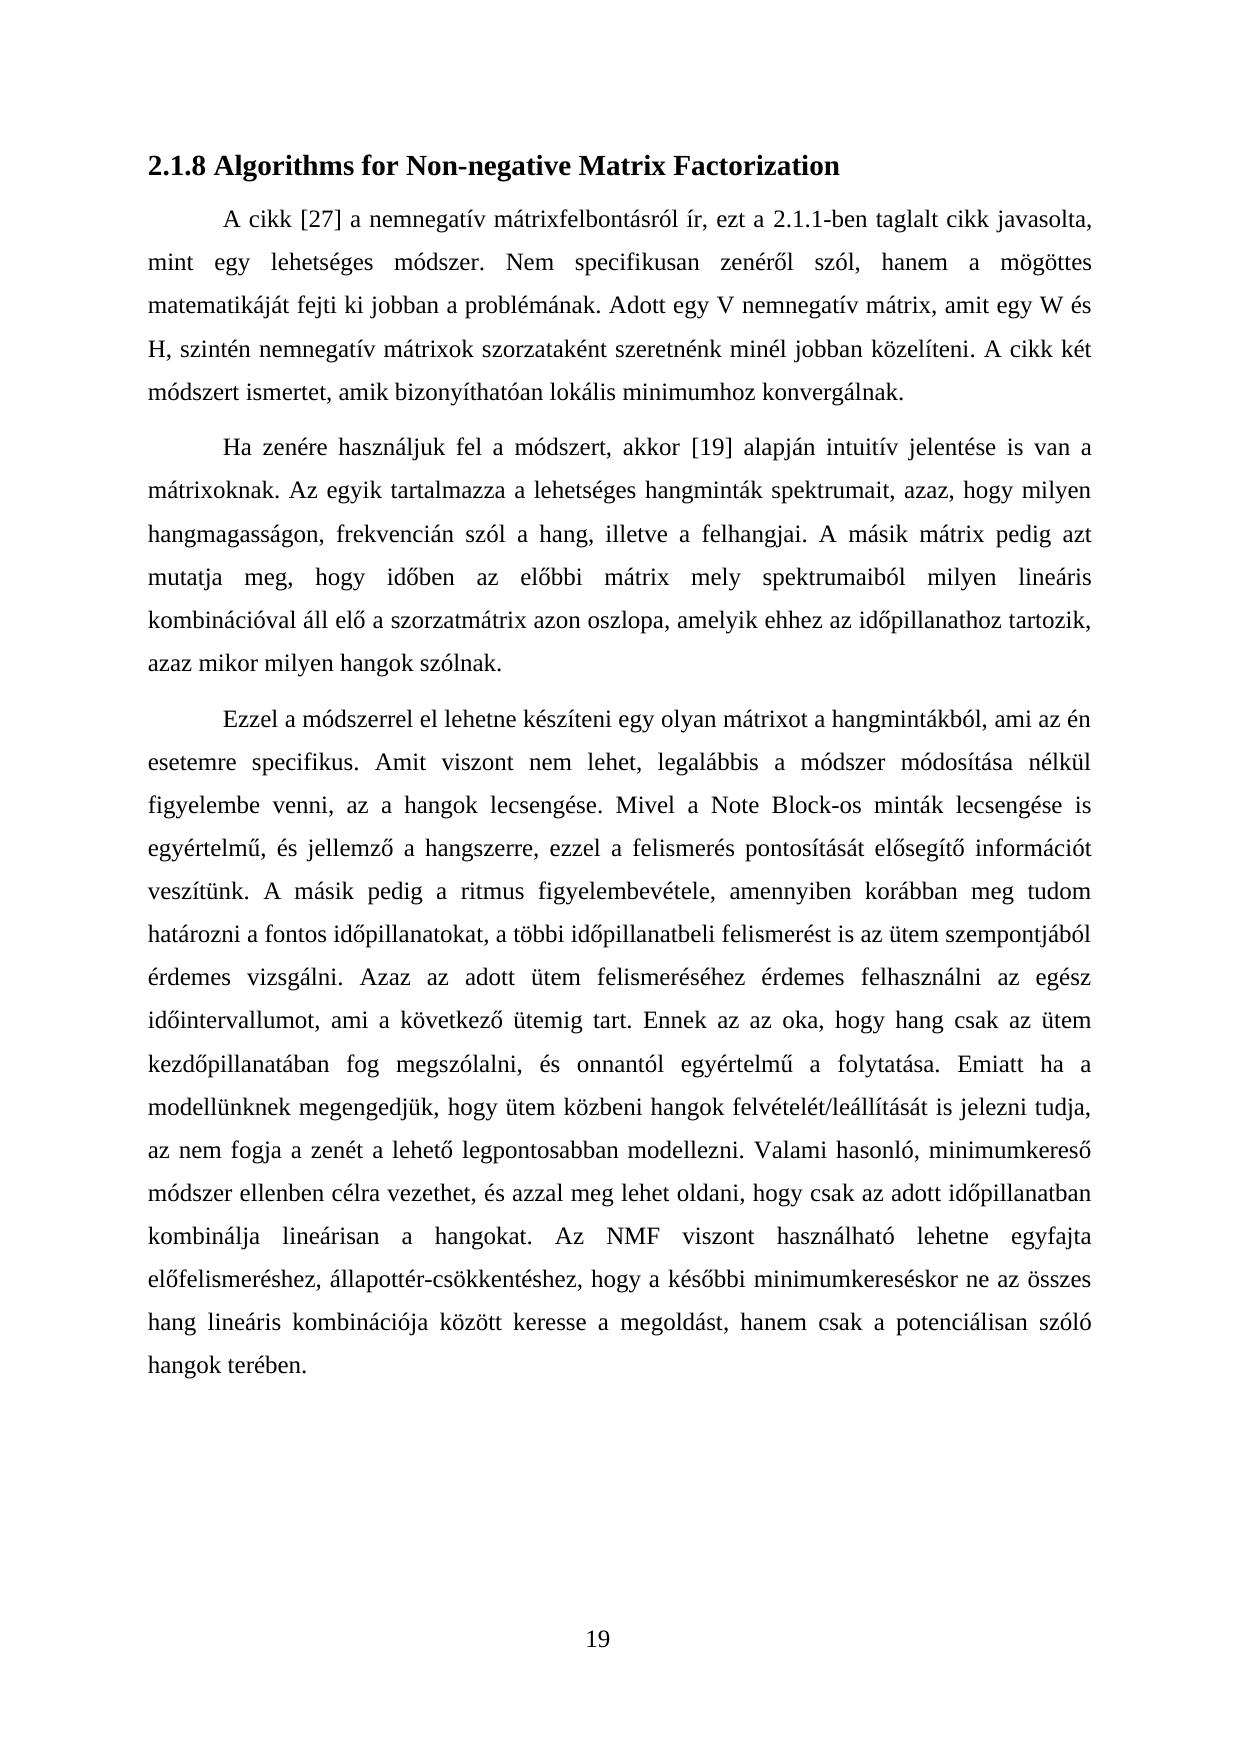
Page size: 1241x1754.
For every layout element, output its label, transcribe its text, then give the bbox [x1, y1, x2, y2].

subtitle Algorithms for Non-negative Matrix Factorization [148, 148, 1092, 181]
text A cikk [27] a nemnegatív mátrixfelbontásról ír, ezt a 2.1.1-ben taglalt cikk javasolta, mint egy lehetséges módszer. Nem specifikusan zenéről szól, hanem a mögöttes matematikáját fejti ki jobban a problémának. Adott egy V nemnegatív mátrix, amit egy W és H, szintén nemnegatív mátrixok szorzataként szeretnénk minél jobban közelíteni. A cikk két módszert ismertet, amik bizonyíthatóan lokális minimumhoz konvergálnak. [148, 204, 1092, 406]
text Ezzel a módszerrel el lehetne készíteni egy olyan mátrixot a hangmintákból, ami az én esetemre specifikus. Amit viszont nem lehet, legalábbis a módszer módosítása nélkül figyelembe venni, az a hangok lecsengése. Mivel a Note Block-os minták lecsengése is egyértelmű, és jellemző a hangszerre, ezzel a felismerés pontosítását elősegítő információt veszítünk. A másik pedig a ritmus figyelembevétele, amennyiben korábban meg tudom határozni a fontos időpillanatokat, a többi időpillanatbeli felismerést is az ütem szempontjából érdemes vizsgálni. Azaz az adott ütem felismeréséhez érdemes felhasználni az egész időintervallumot, ami a következő ütemig tart. Ennek az az oka, hogy hang csak az ütem kezdőpillanatában fog megszólalni, és onnantól egyértelmű a folytatása. Emiatt ha a modellünknek megengedjük, hogy ütem közbeni hangok felvételét/leállítását is jelezni tudja, az nem fogja a zenét a lehető legpontosabban modellezni. Valami hasonló, minimumkereső módszer ellenben célra vezethet, és azzal meg lehet oldani, hogy csak az adott időpillanatban kombinálja lineárisan a hangokat. Az NMF viszont használható lehetne egyfajta előfelismeréshez, állapottér-csökkentéshez, hogy a későbbi minimumkereséskor ne az összes hang lineáris kombinációja között keresse a megoldást, hanem csak a potenciálisan szóló hangok terében. [148, 704, 1092, 1379]
text Ha zenére használjuk fel a módszert, akkor [19] alapján intuitív jelentése is van a mátrixoknak. Az egyik tartalmazza a lehetséges hangminták spektrumait, azaz, hogy milyen hangmagasságon, frekvencián szól a hang, illetve a felhangjai. A másik mátrix pedig azt mutatja meg, hogy időben az előbbi mátrix mely spektrumaiból milyen lineáris kombinációval áll elő a szorzatmátrix azon oszlopa, amelyik ehhez az időpillanathoz tartozik, azaz mikor milyen hangok szólnak. [148, 432, 1092, 677]
